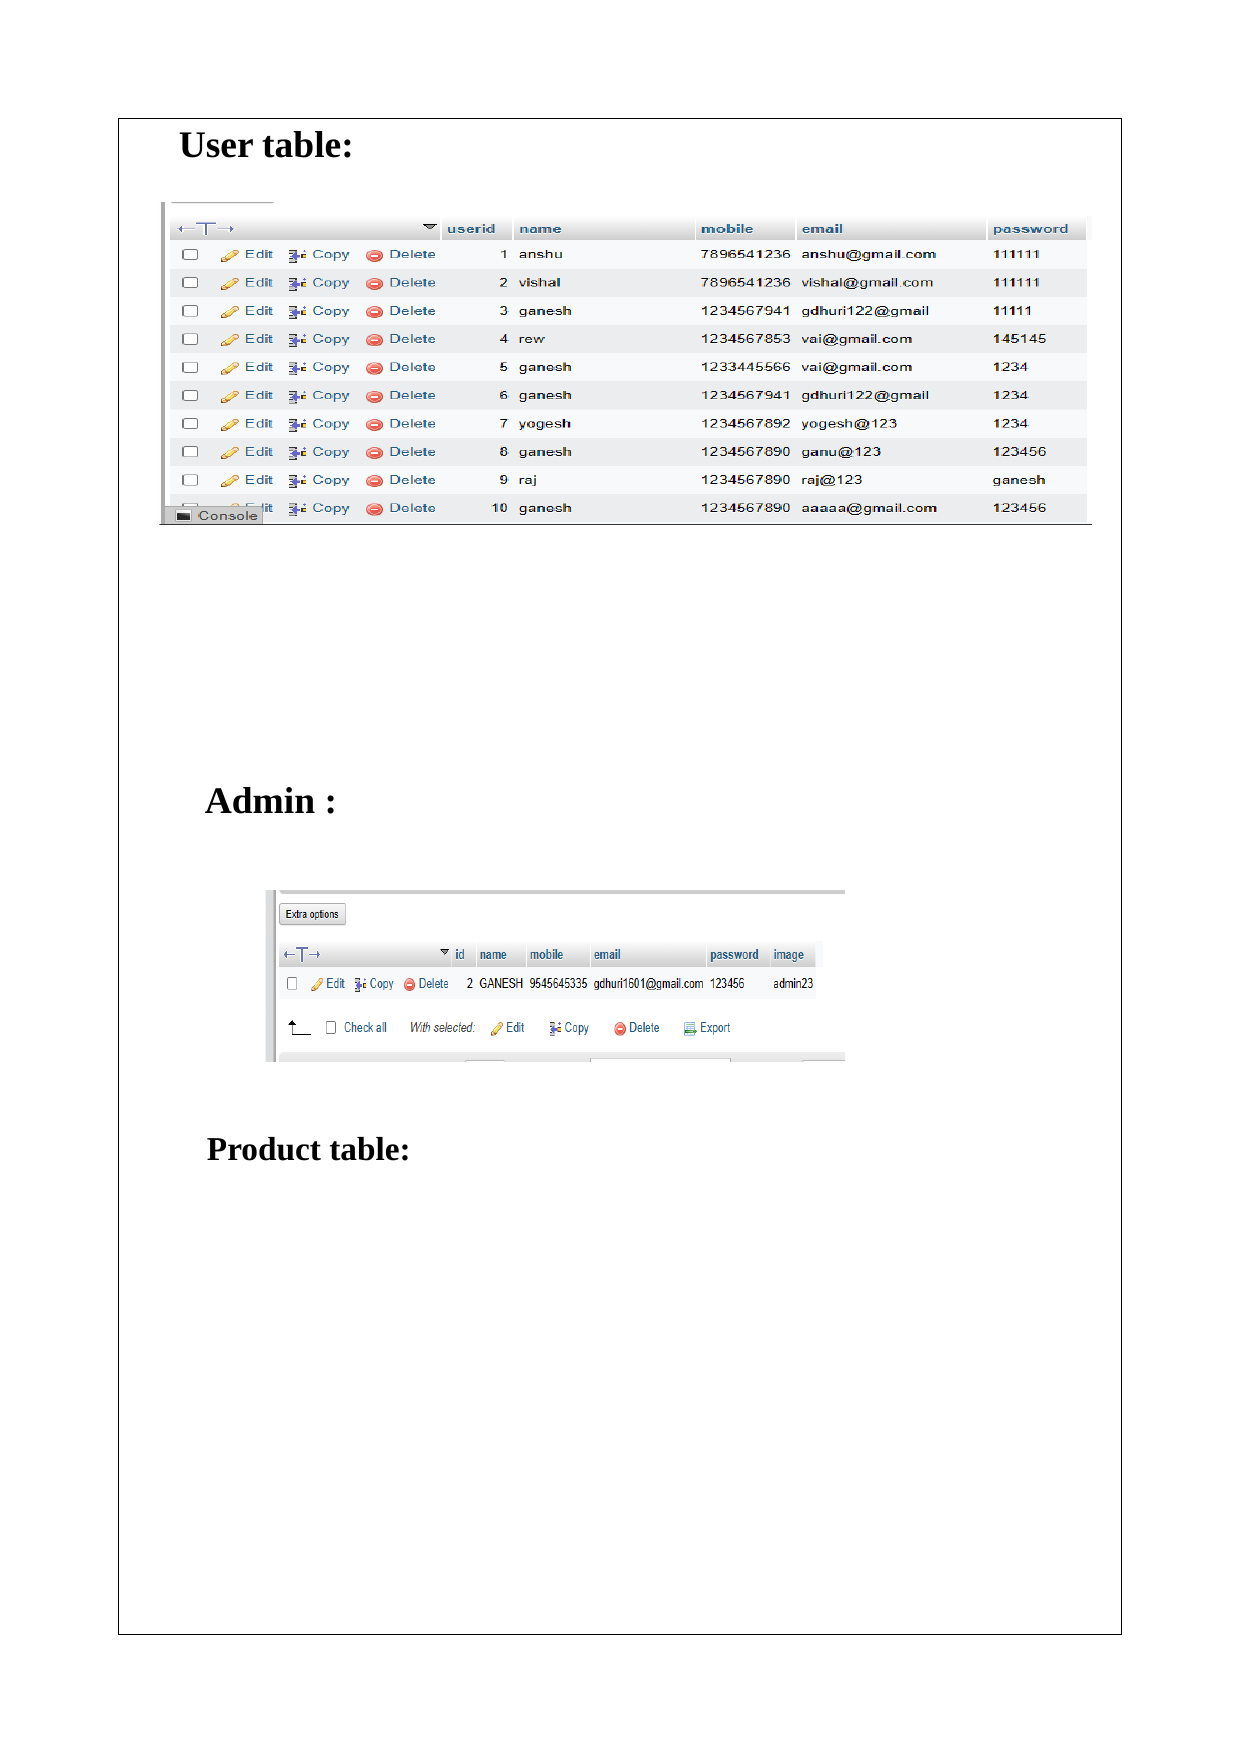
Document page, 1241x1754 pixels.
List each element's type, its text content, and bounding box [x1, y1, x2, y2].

picture [265, 890, 846, 1062]
picture [159, 202, 1093, 525]
text Product table: [122, 1125, 1118, 1168]
text User table: [122, 122, 1118, 165]
text Admin : [122, 779, 1118, 822]
